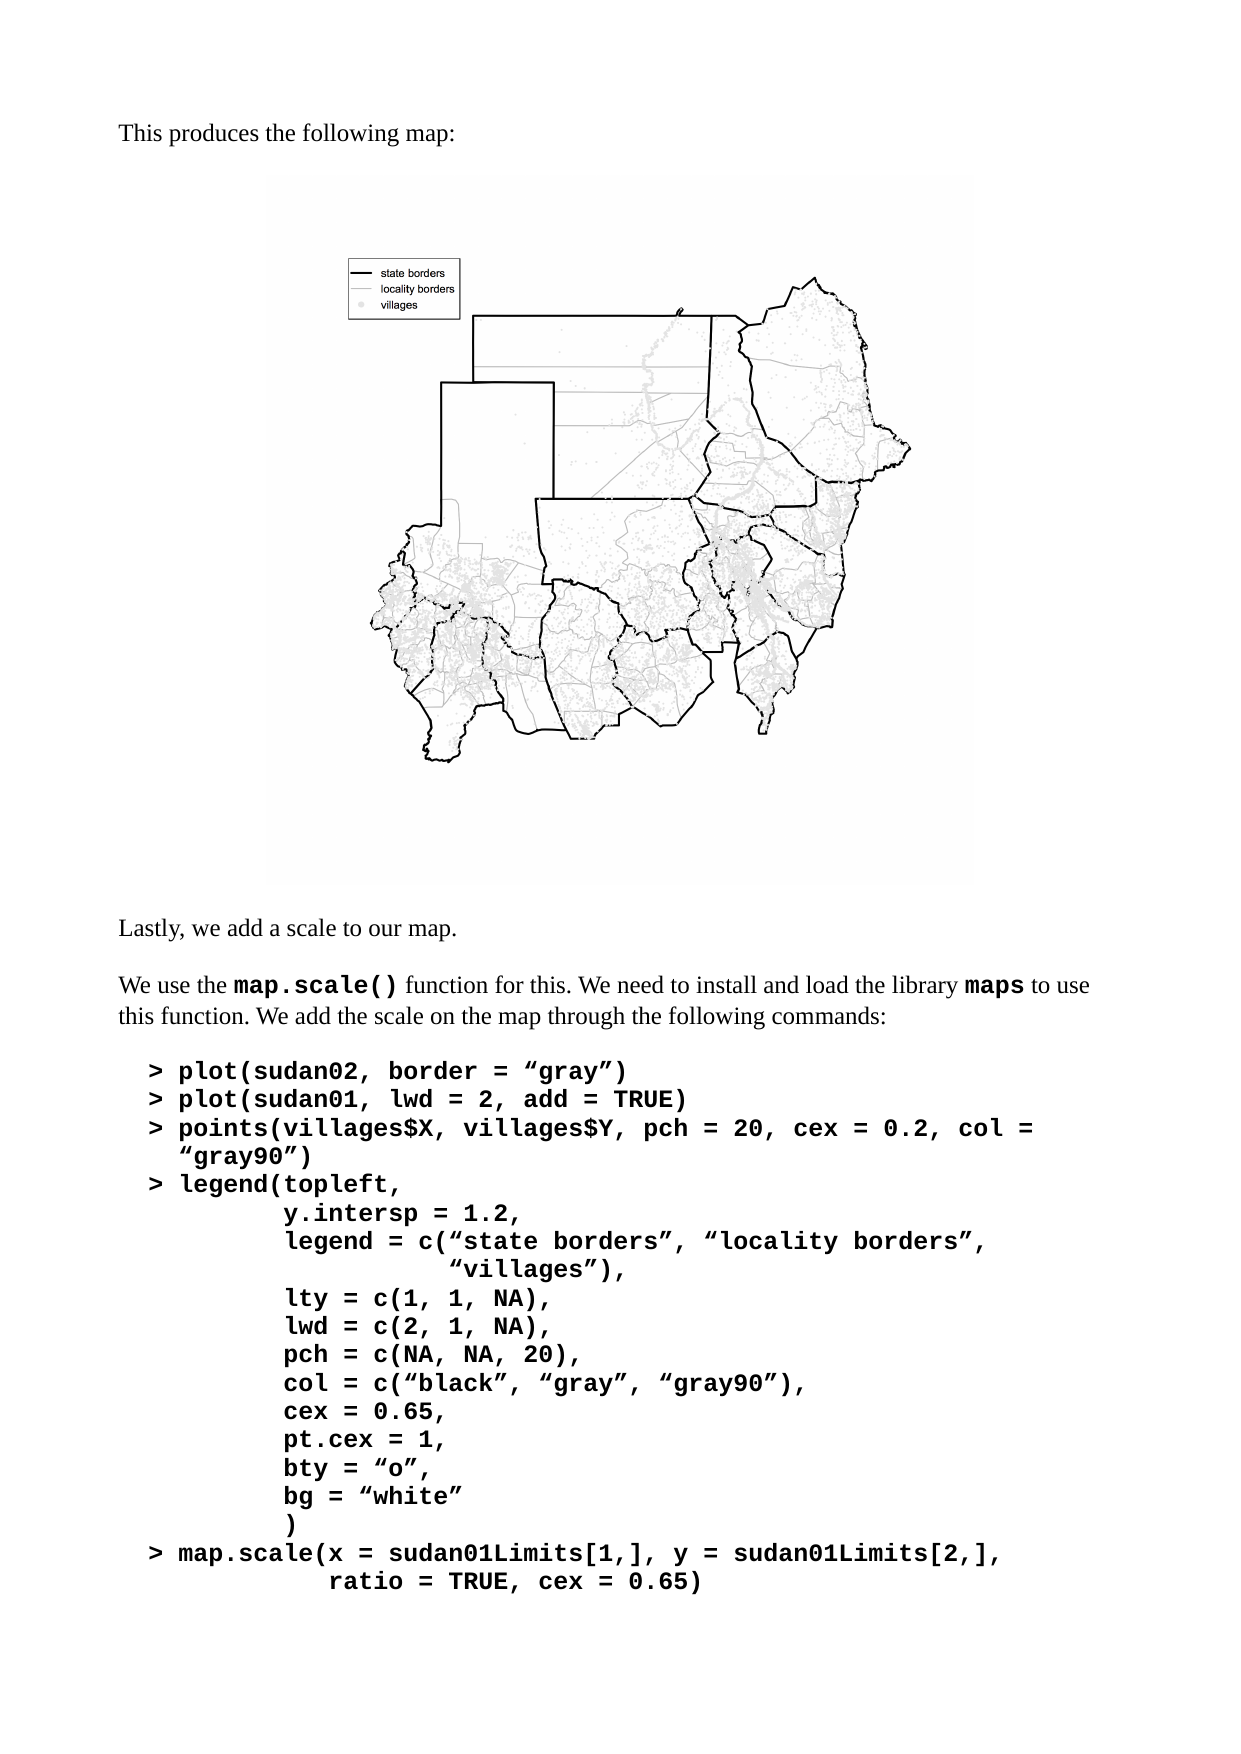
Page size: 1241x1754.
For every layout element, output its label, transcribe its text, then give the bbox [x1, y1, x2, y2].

picture [265, 175, 975, 885]
text bg = “white” [118, 1483, 1122, 1512]
text “villages”), [118, 1257, 1122, 1285]
text > points(villages$X, villages$Y, pch = 20, cex = 0.2, col = [118, 1115, 1122, 1143]
text col = c(“black”, “gray”, “gray90”), [118, 1370, 1122, 1398]
text > map.scale(x = sudan01Limits[1,], y = sudan01Limits[2,], [118, 1540, 1122, 1568]
text We use the map.scale() function for this. We need to install and load the library maps to use this function. We add the scale on the map through the following commands: [118, 970, 1122, 1030]
text lty = c(1, 1, NA), [118, 1285, 1122, 1313]
text This produces the following map: [118, 118, 1122, 147]
text pt.cex = 1, [118, 1427, 1122, 1455]
text > plot(sudan01, lwd = 2, add = TRUE) [118, 1087, 1122, 1115]
text legend = c(“state borders”, “locality borders”, [118, 1228, 1122, 1257]
text > plot(sudan02, border = “gray”) [118, 1058, 1122, 1087]
text ) [118, 1512, 1122, 1540]
text lwd = c(2, 1, NA), [118, 1313, 1122, 1342]
text Lastly, we add a scale to our map. [118, 913, 1122, 941]
text bty = “o”, [118, 1455, 1122, 1483]
text pch = c(NA, NA, 20), [118, 1342, 1122, 1370]
text cex = 0.65, [118, 1398, 1122, 1427]
text y.intersp = 1.2, [118, 1200, 1122, 1228]
text > legend(topleft, [118, 1172, 1122, 1200]
text “gray90”) [118, 1143, 1122, 1172]
text ratio = TRUE, cex = 0.65) [118, 1568, 1122, 1597]
